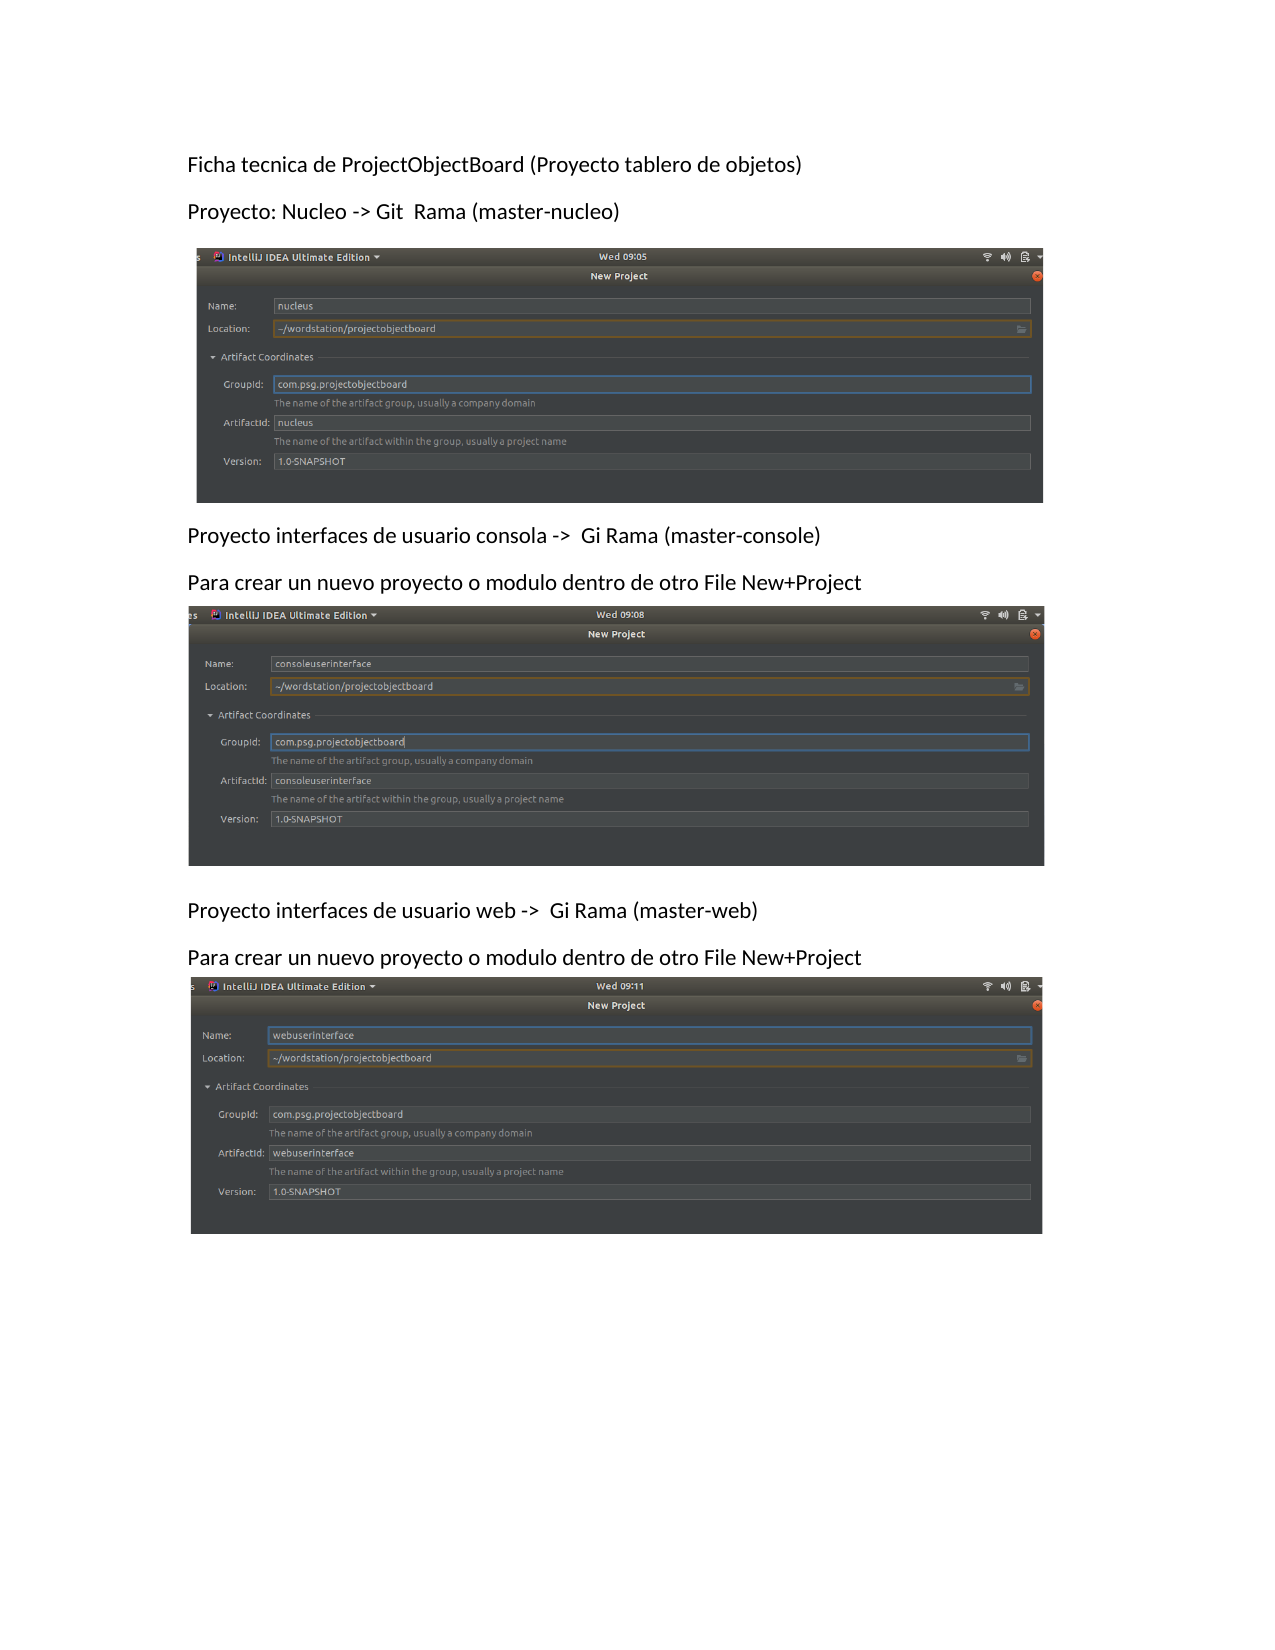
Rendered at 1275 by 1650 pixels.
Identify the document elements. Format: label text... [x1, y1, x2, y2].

text Para crear un nuevo proyecto o modulo dentro de otro File New+Project [187, 568, 1087, 596]
text Proyecto interfaces de usuario web -> Gi Rama (master-web) [187, 896, 1087, 924]
text Proyecto interfaces de usuario consola -> Gi Rama (master-console) [187, 337, 1087, 549]
text Para crear un nuevo proyecto o modulo dentro de otro File New+Project [187, 943, 1087, 971]
text Proyecto: Nucleo -> Git Rama (master-nucleo) [187, 197, 1087, 225]
text Ficha tecnica de ProjectObjectBoard (Proyecto tablero de objetos) [187, 150, 1087, 178]
picture [196, 248, 282, 503]
